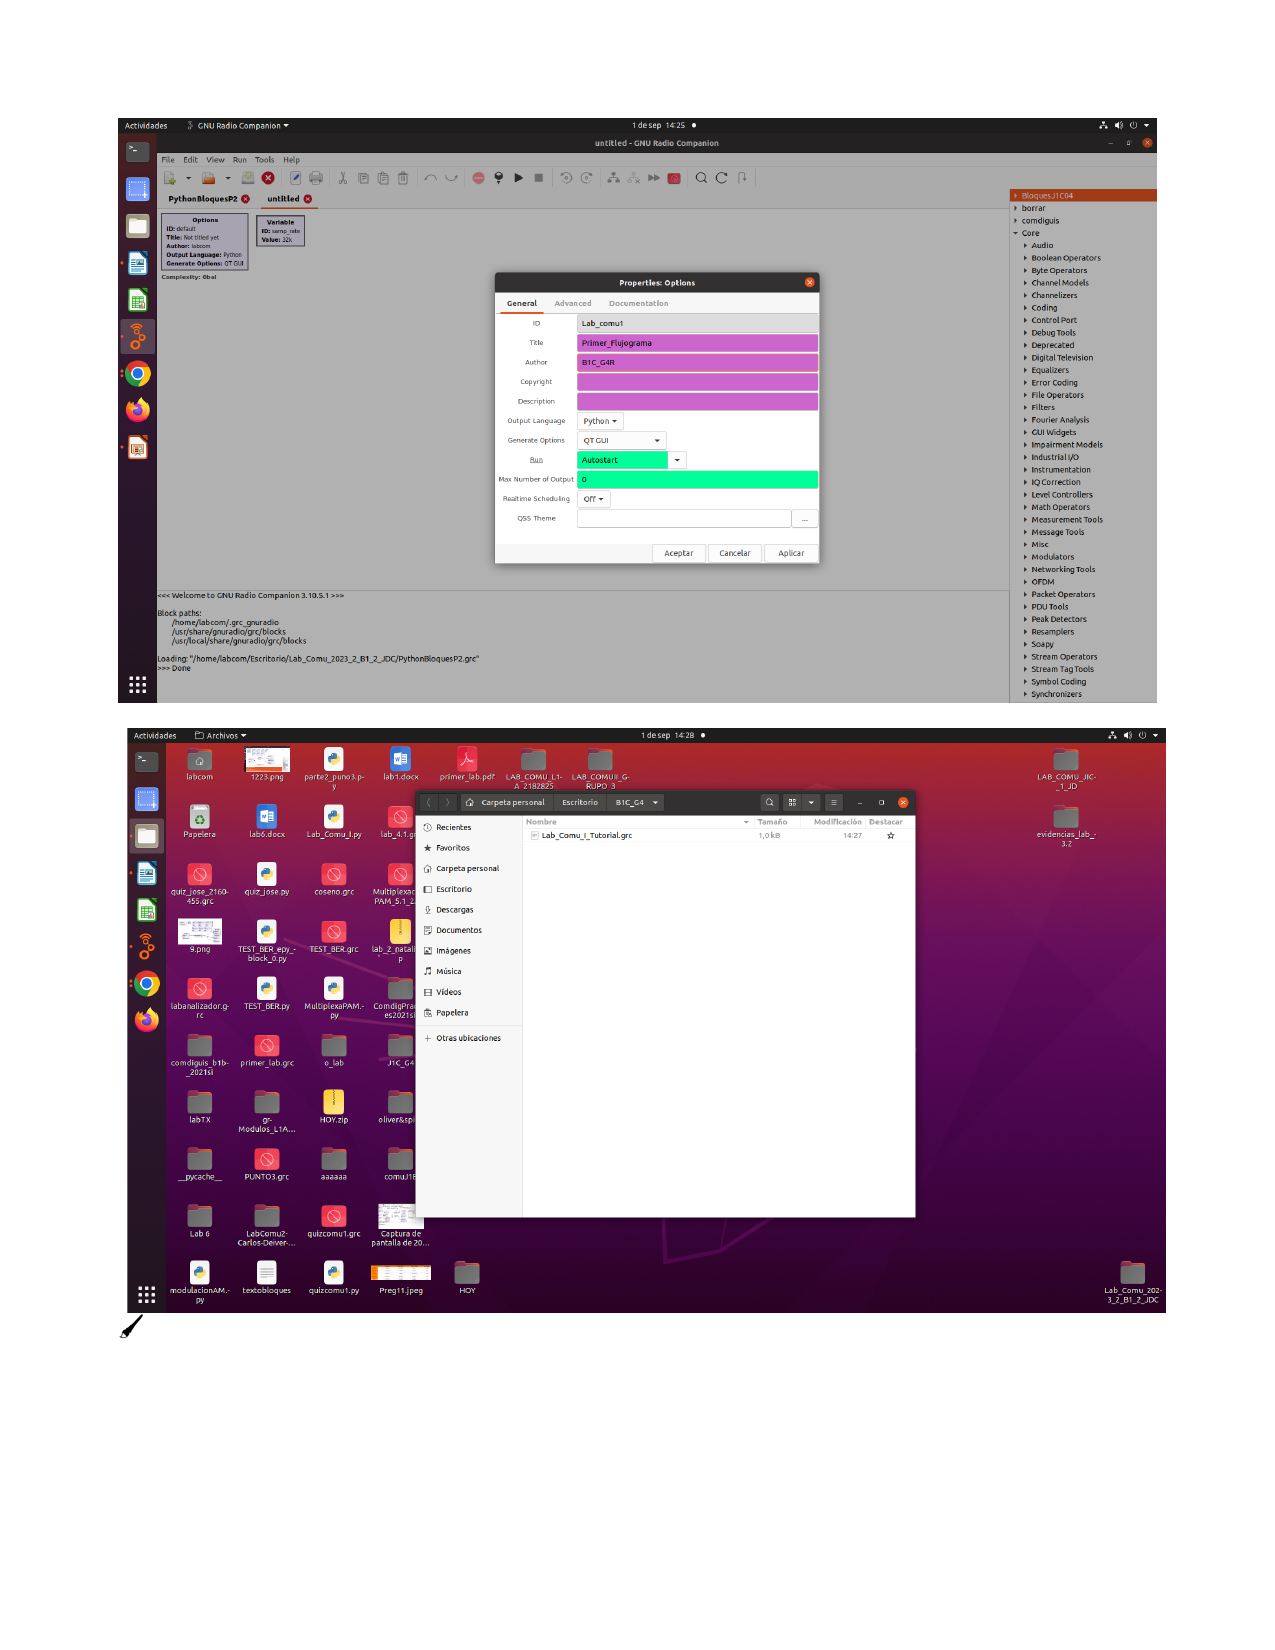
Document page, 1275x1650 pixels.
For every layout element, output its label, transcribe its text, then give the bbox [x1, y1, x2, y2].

picture [118, 118, 1157, 703]
picture [127, 728, 1166, 1313]
text 🖌 [118, 703, 1157, 1342]
